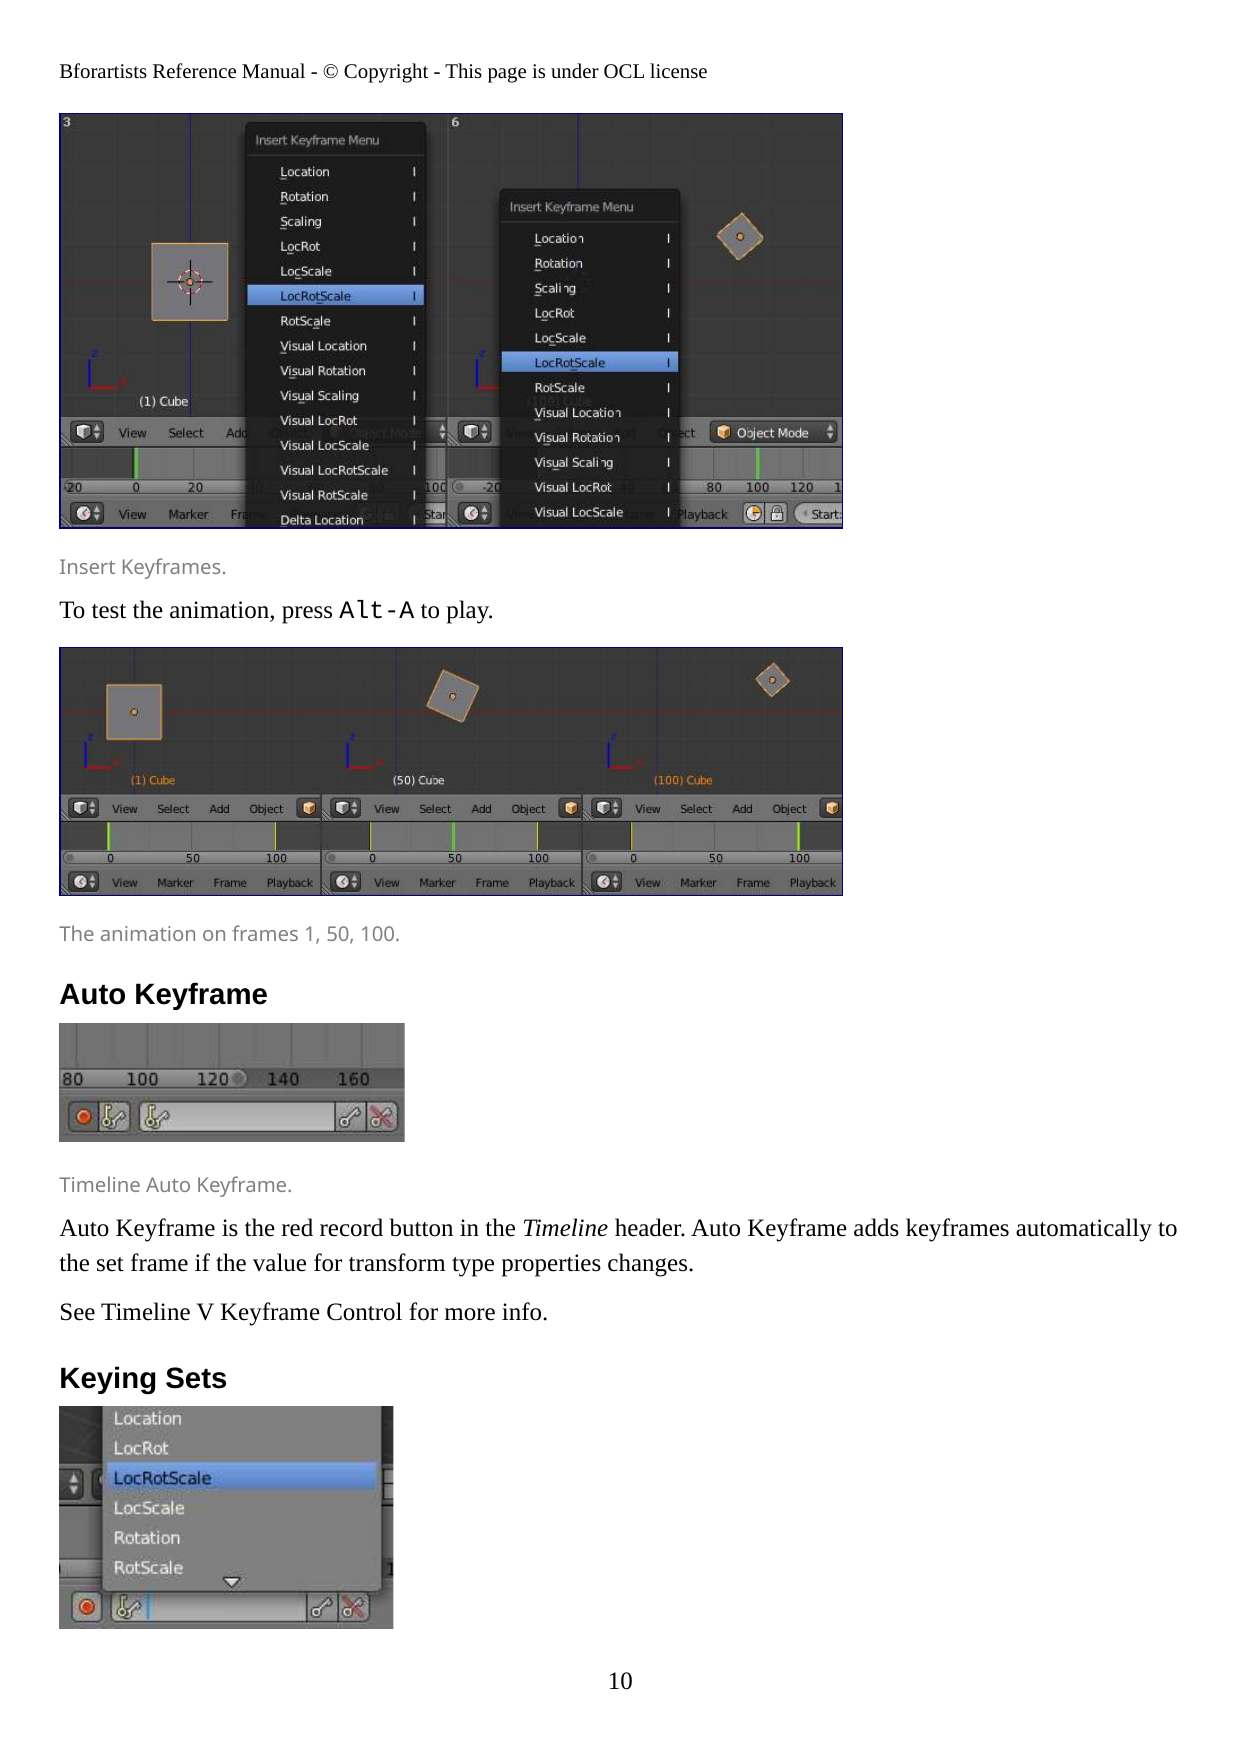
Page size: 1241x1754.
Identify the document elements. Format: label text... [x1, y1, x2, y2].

text Auto Keyframe is the red record button in the Timeline header. Auto Keyframe adds keyframes automatically to the set frame if the value for transform type properties changes. [59, 1213, 1181, 1277]
text Insert Keyframes. [59, 549, 1181, 580]
text See Timeline V Keyframe Control for more info. [59, 1297, 1181, 1326]
picture [59, 1023, 405, 1142]
subtitle Auto Keyframe [59, 977, 1181, 1011]
text Timeline Auto Keyframe. [59, 1168, 1181, 1199]
text To test the animation, press Alt-A to play. [59, 595, 1181, 626]
picture [61, 114, 842, 527]
subtitle Keying Sets [59, 1361, 1181, 1394]
picture [61, 648, 842, 895]
text The animation on frames 1, 50, 100. [59, 916, 1181, 948]
picture [59, 1406, 394, 1629]
